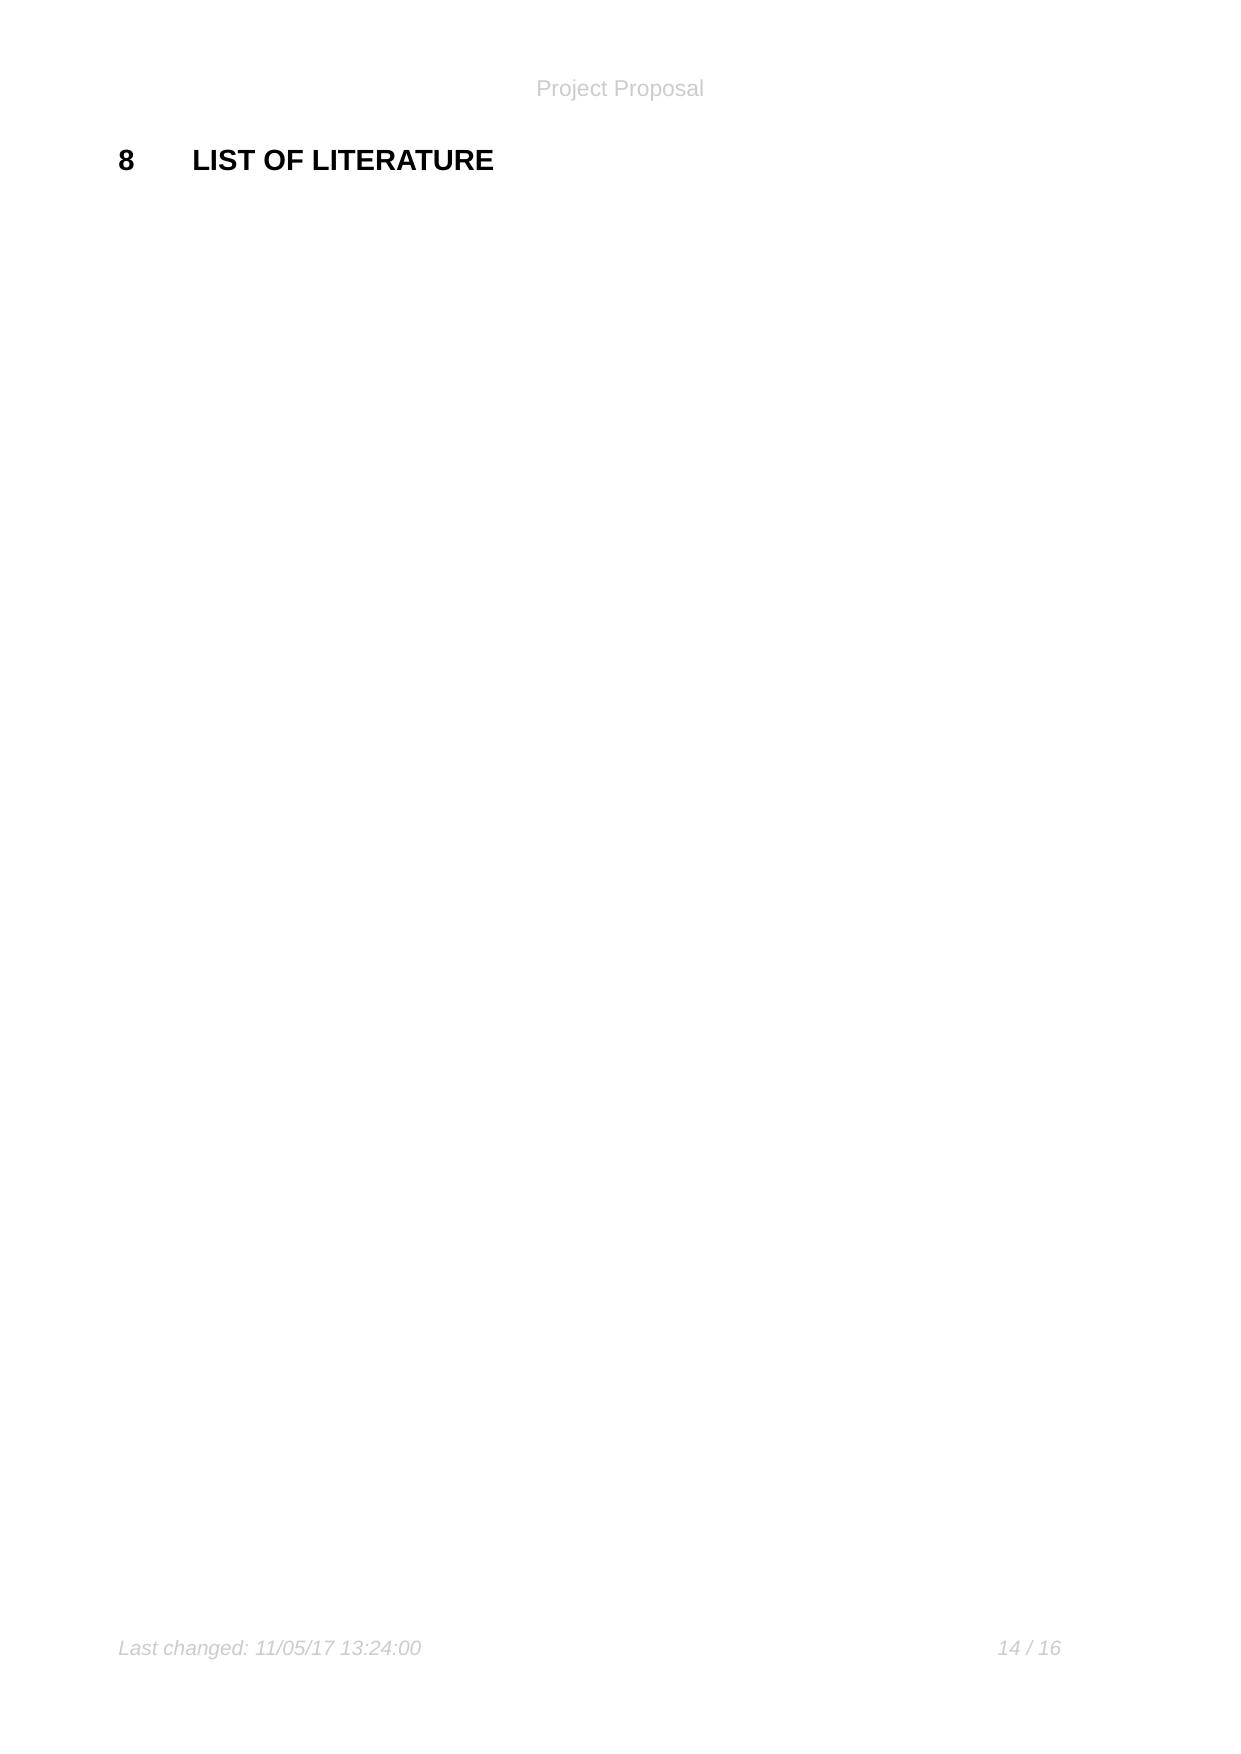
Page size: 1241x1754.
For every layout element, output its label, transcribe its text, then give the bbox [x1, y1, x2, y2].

subtitle List of Literature [118, 143, 1122, 177]
